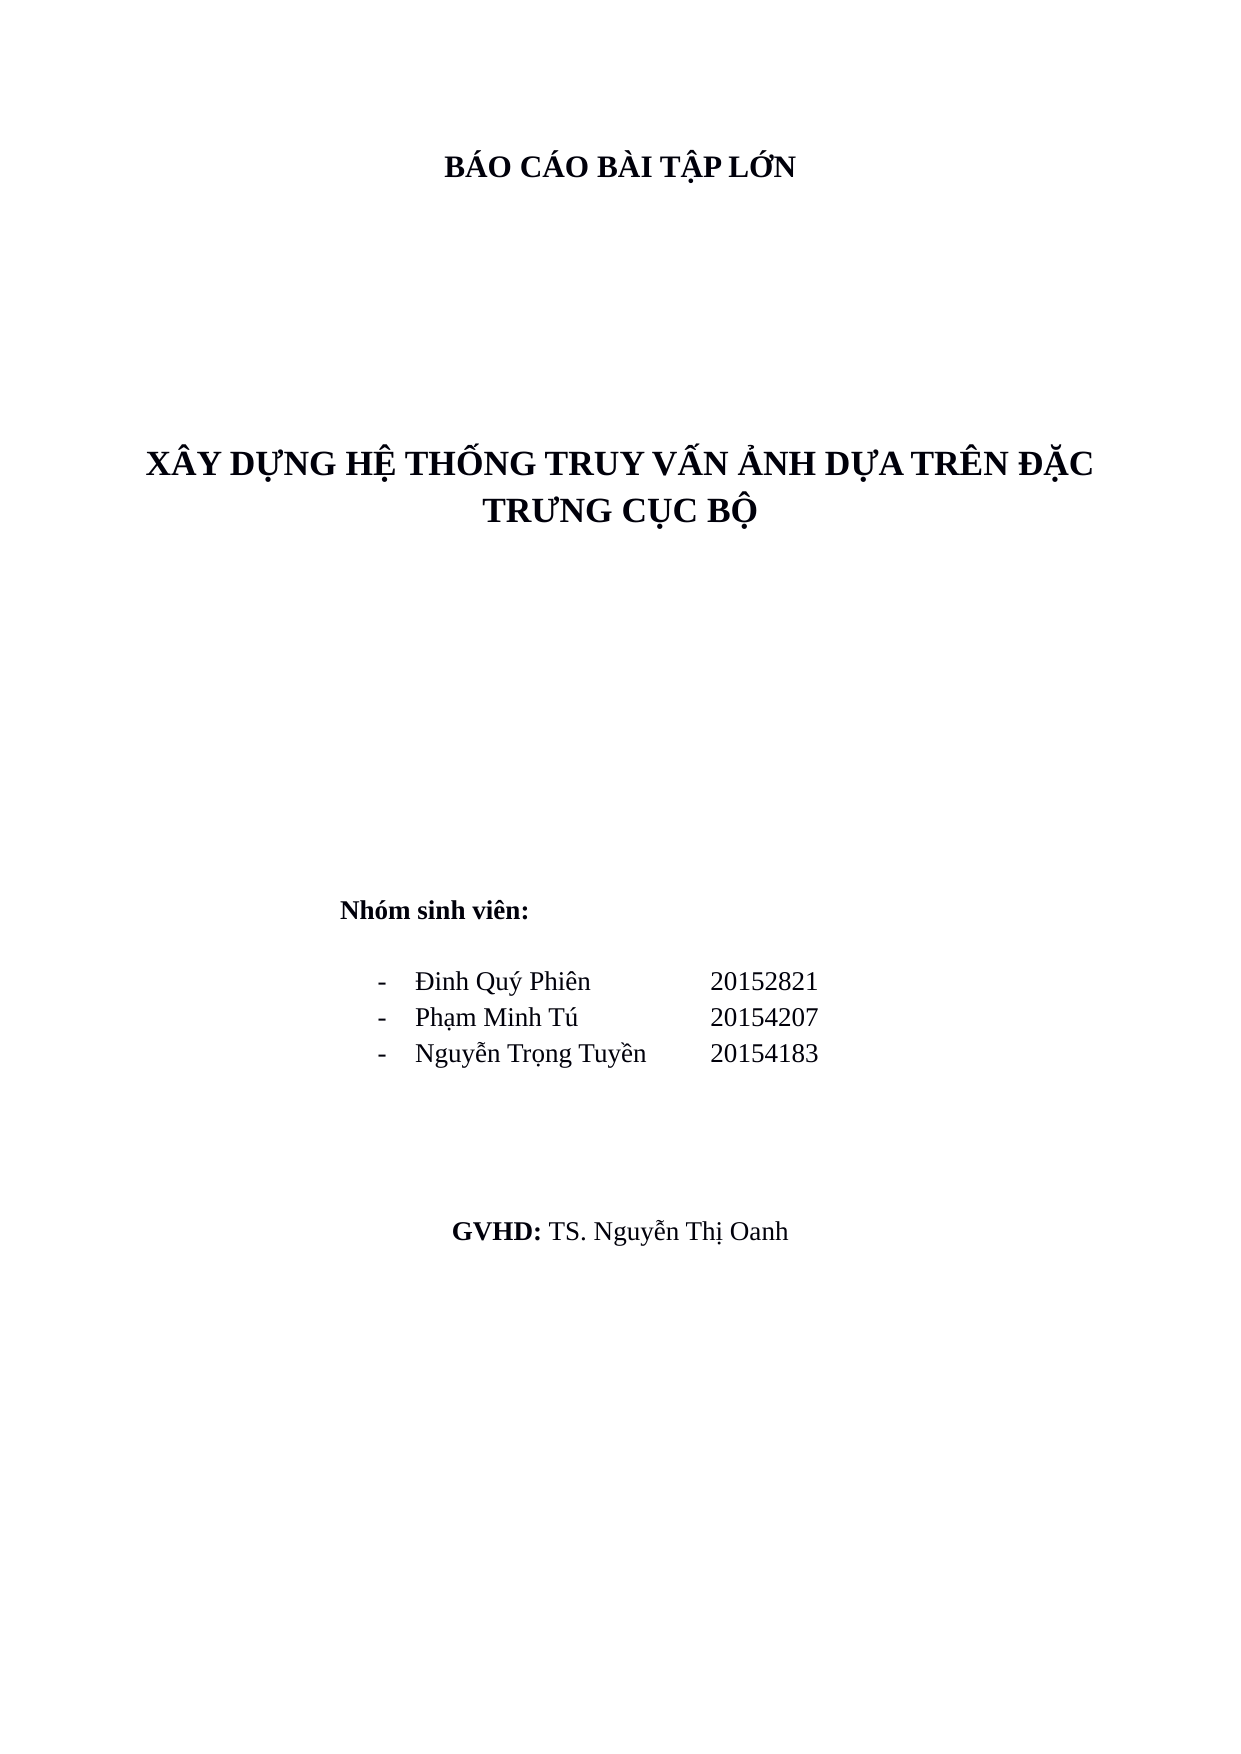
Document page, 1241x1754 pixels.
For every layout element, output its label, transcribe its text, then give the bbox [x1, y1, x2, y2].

text BÁO CÁO BÀI TẬP LỚN [118, 148, 1122, 184]
text XÂY DỰNG HỆ THỐNG TRUY VẤN ẢNH DỰA TRÊN ĐẶC TRƯNG CỤC BỘ [118, 443, 1122, 530]
list Nguyễn Trọng Tuyền 20154183 [377, 1037, 1122, 1068]
text Nhóm sinh viên: [340, 894, 1122, 925]
text GVHD: TS. Nguyễn Thị Oanh [118, 1215, 1122, 1246]
list Đinh Quý Phiên 20152821 [377, 965, 1122, 996]
list Phạm Minh Tú 20154207 [377, 1001, 1122, 1032]
